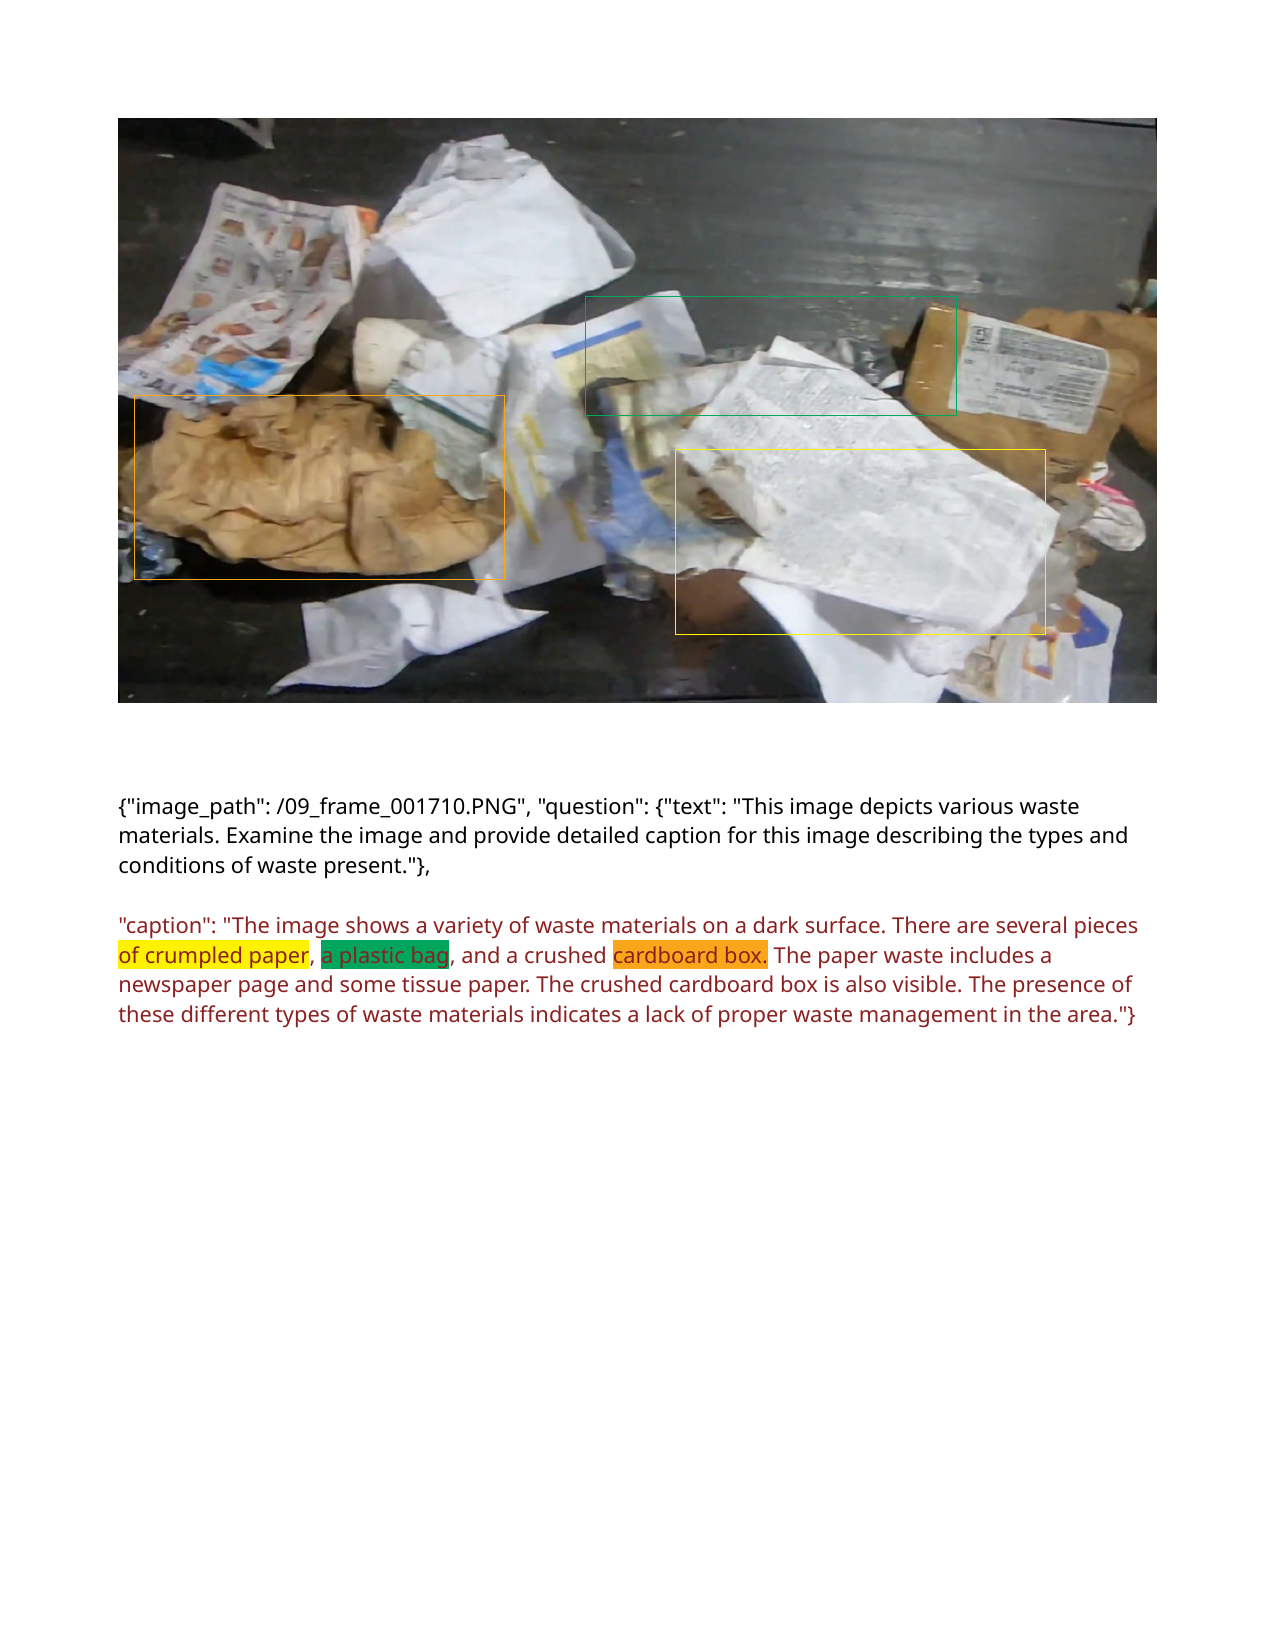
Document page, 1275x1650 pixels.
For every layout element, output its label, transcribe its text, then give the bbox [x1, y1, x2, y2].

picture [118, 118, 1157, 703]
text "caption": "The image shows a variety of waste materials on a dark surface. There are several pieces of crumpled paper, a plastic bag, and a crushed cardboard box. The paper waste includes a newspaper page and some tissue paper. The crushed cardboard box is also visible. The presence of these different types of waste materials indicates a lack of proper waste management in the area."} [118, 910, 1157, 1029]
text {"image_path": /09_frame_001710.PNG", "question": {"text": "This image depicts various waste materials. Examine the image and provide detailed caption for this image describing the types and conditions of waste present."}, [118, 791, 1157, 880]
